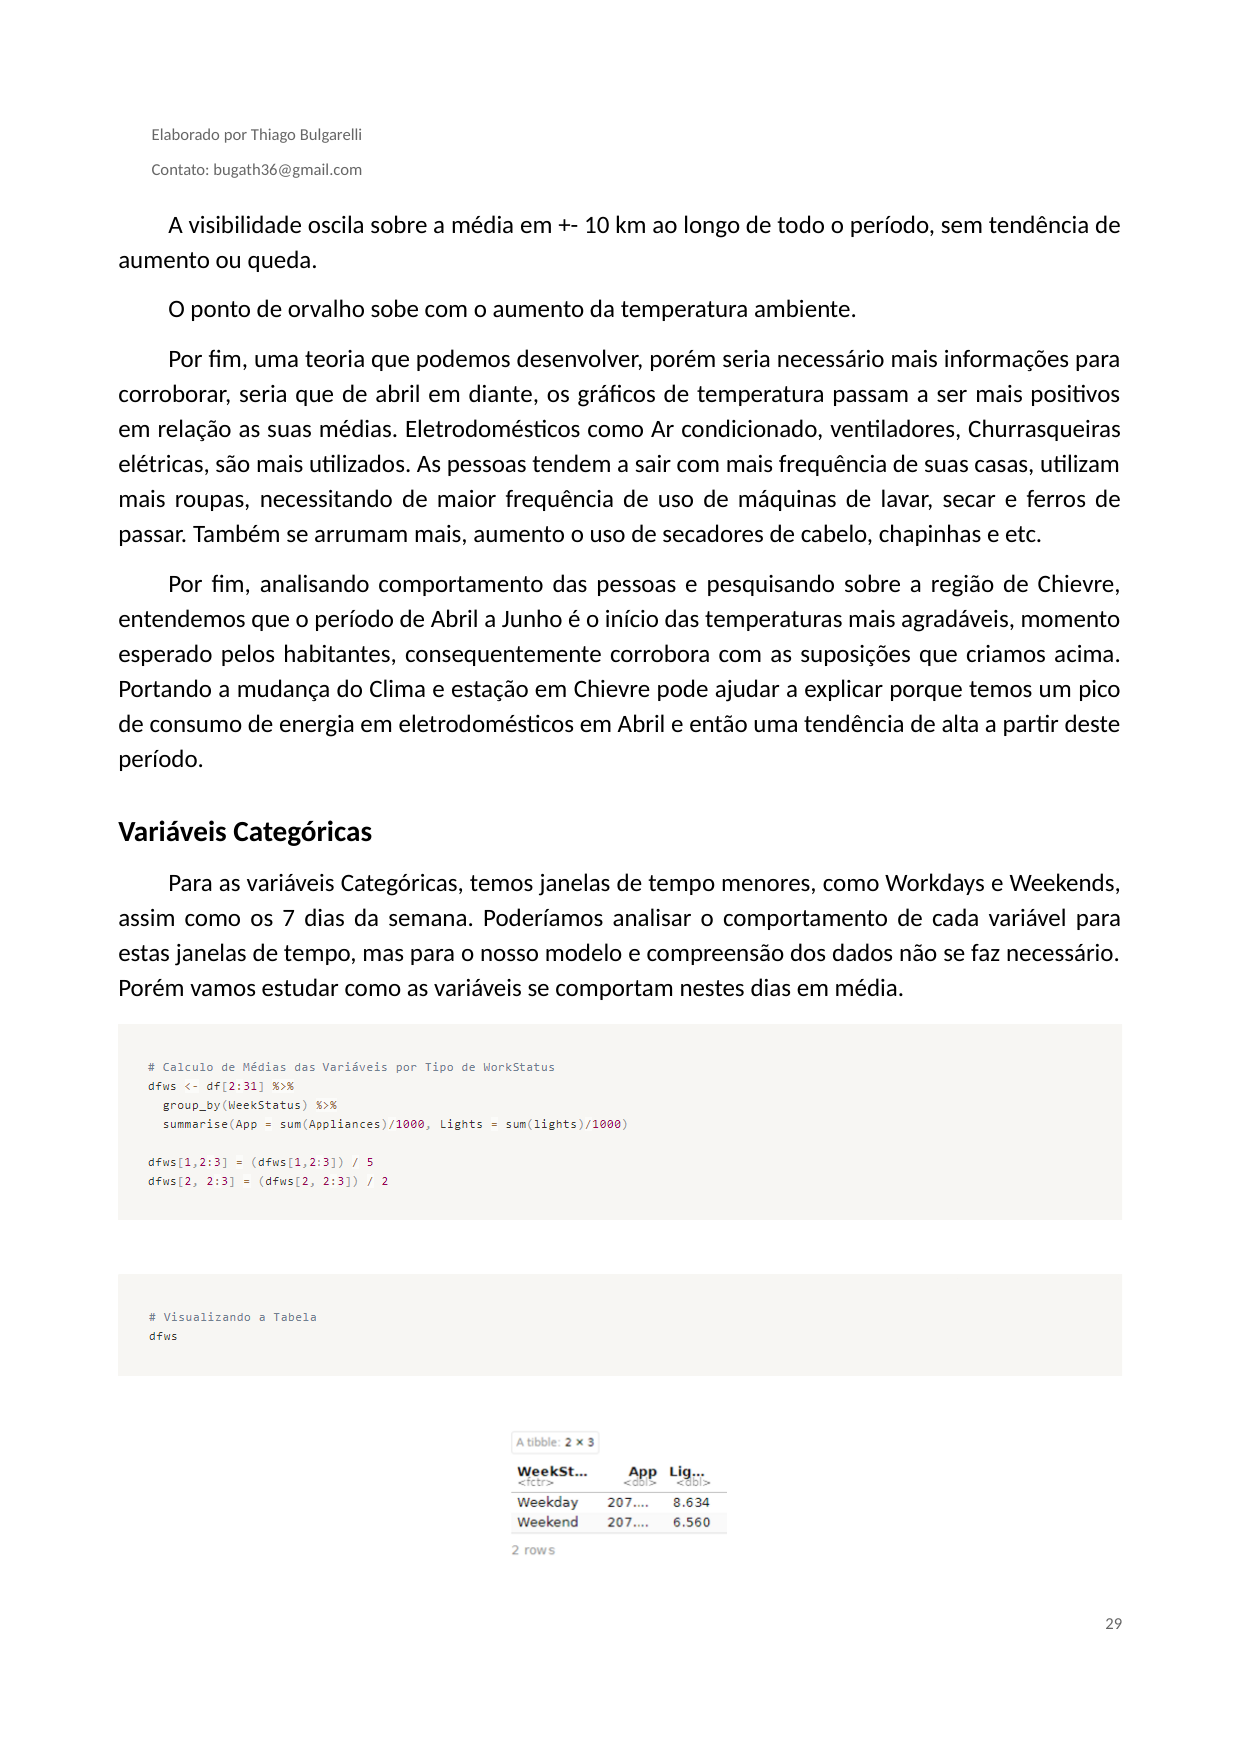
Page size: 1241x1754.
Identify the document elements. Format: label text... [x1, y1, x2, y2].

picture [118, 1273, 1123, 1376]
text Para as variáveis Categóricas, temos janelas de tempo menores, como Workdays e Weekends, assim como os 7 dias da semana. Poderíamos analisar o comportamento de cada variável para estas janelas de tempo, mas para o nosso modelo e compreensão dos dados não se faz necessário. Porém vamos estudar como as variáveis se comportam nestes dias em média. [118, 867, 1122, 1002]
subtitle Variáveis Categóricas [118, 813, 1122, 849]
text O ponto de orvalho sobe com o aumento da temperatura ambiente. [118, 294, 1122, 324]
text Por fim, uma teoria que podemos desenvolver, porém seria necessário mais informações para corroborar, seria que de abril em diante, os gráficos de temperatura passam a ser mais positivos em relação as suas médias. Eletrodomésticos como Ar condicionado, ventiladores, Churrasqueiras elétricas, são mais utilizados. As pessoas tendem a sair com mais frequência de suas casas, utilizam mais roupas, necessitando de maior frequência de uso de máquinas de lavar, secar e ferros de passar. Também se arrumam mais, aumento o uso de secadores de cabelo, chapinhas e etc. [118, 343, 1122, 549]
text Por fim, analisando comportamento das pessoas e pesquisando sobre a região de Chievre, entendemos que o período de Abril a Junho é o início das temperaturas mais agradáveis, momento esperado pelos habitantes, consequentemente corrobora com as suposições que criamos acima. Portando a mudança do Clima e estação em Chievre pode ajudar a explicar porque temos um pico de consumo de energia em eletrodomésticos em Abril e então uma tendência de alta a partir deste período. [118, 568, 1122, 773]
picture [118, 1023, 1123, 1220]
text A visibilidade oscila sobre a média em +- 10 km ao longo de todo o período, sem tendência de aumento ou queda. [118, 209, 1122, 274]
